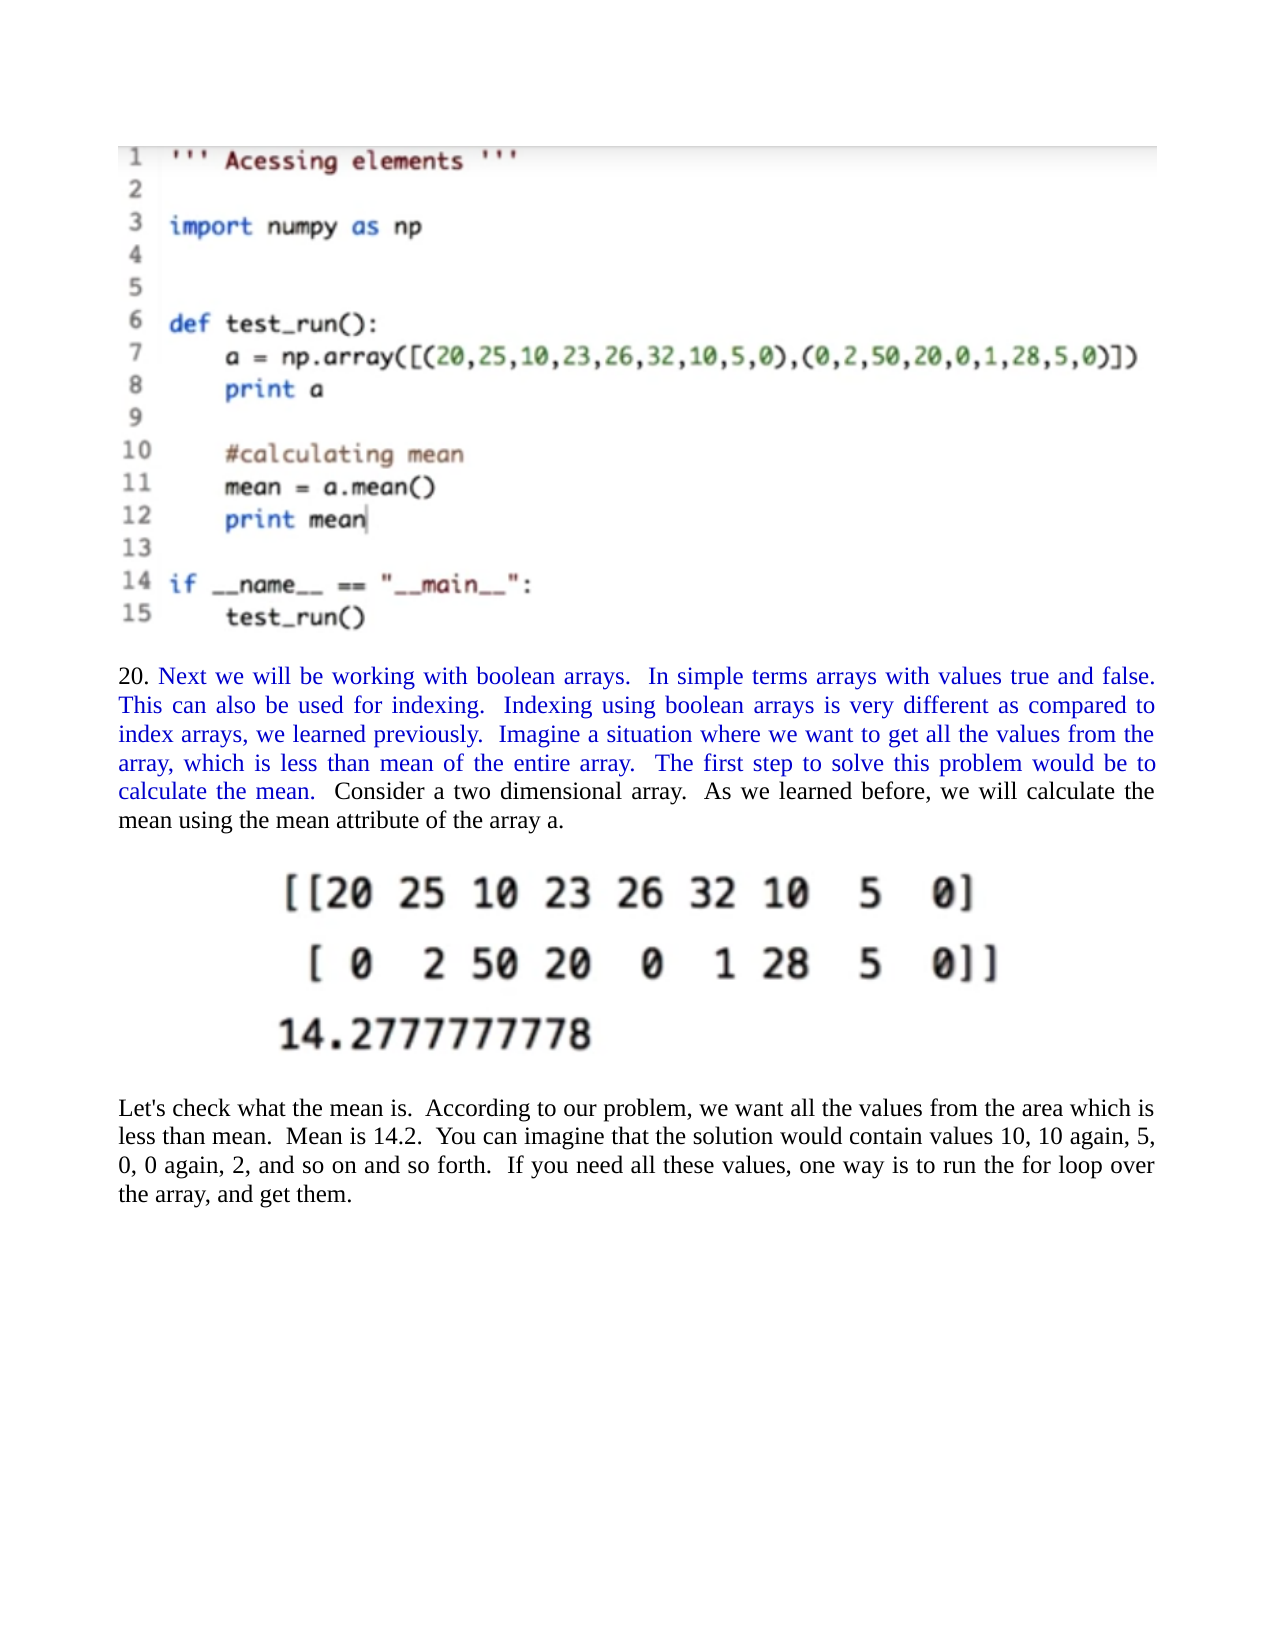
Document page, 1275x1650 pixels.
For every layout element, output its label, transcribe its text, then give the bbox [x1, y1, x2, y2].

picture [118, 146, 1157, 633]
picture [263, 862, 1012, 1057]
text Let's check what the mean is. According to our problem, we want all the values from the area which is less than mean. Mean is 14.2. You can imagine that the solution would contain values 10, 10 again, 5, 0, 0 again, 2, and so on and so forth. If you need all these values, one way is to run the for loop over the array, and get them. [118, 1093, 1157, 1208]
text 20. Next we will be working with boolean arrays. In simple terms arrays with values true and false. This can also be used for indexing. Indexing using boolean arrays is very different as compared to index arrays, we learned previously. Imagine a situation where we want to get all the values from the array, which is less than mean of the entire array. The first step to solve this problem would be to calculate the mean. Consider a two dimensional array. As we learned before, we will calculate the mean using the mean attribute of the array a. [118, 661, 1157, 834]
